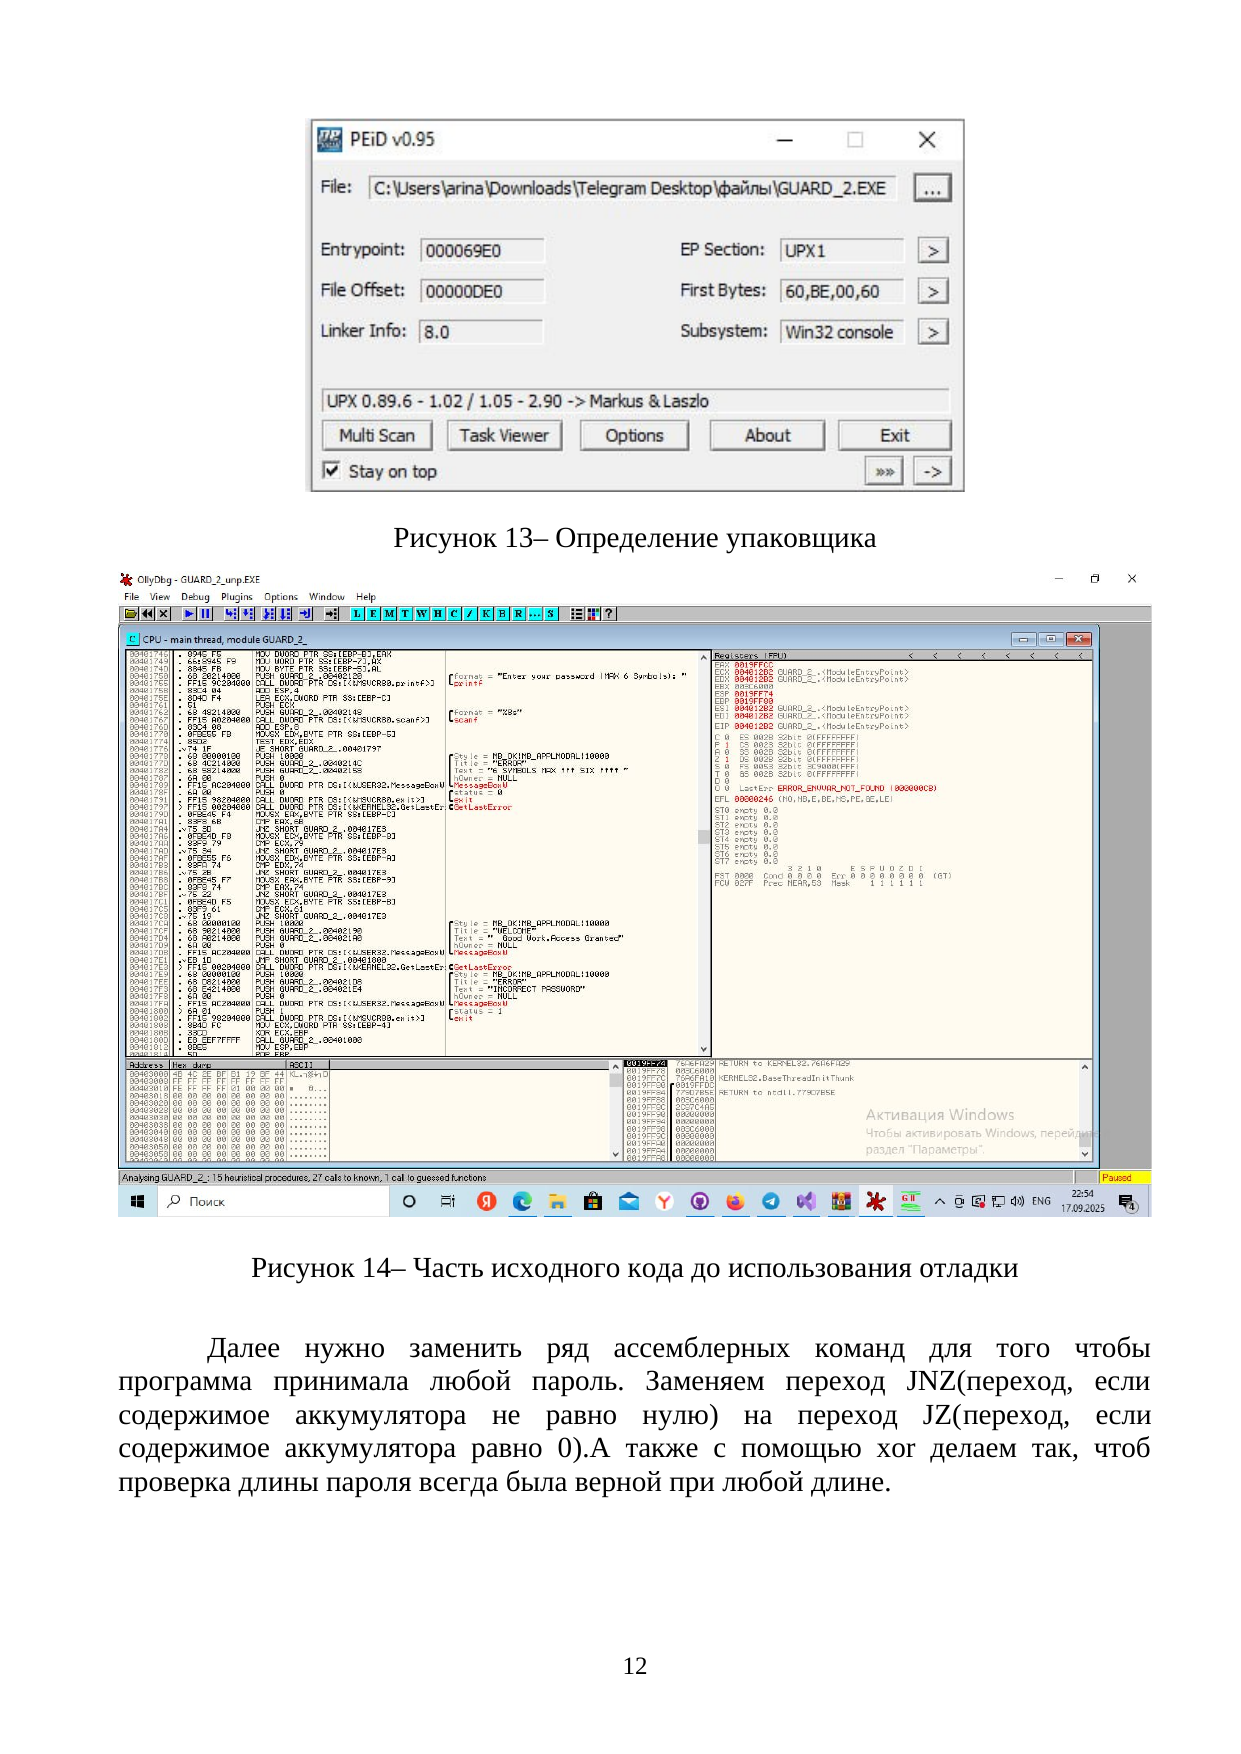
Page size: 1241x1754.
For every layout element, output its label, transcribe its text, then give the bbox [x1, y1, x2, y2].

text Далее нужно заменить ряд ассемблерных команд для того чтобы программа принимала любой пароль. Заменяем переход JNZ(переход, если содержимое аккумулятора не равно нулю) на переход JZ(переход, если содержимое аккумулятора равно 0).А также с помощью xor делаем так, чтоб проверка длины пароля всегда была верной при любой длине. [118, 1330, 1152, 1498]
picture [118, 571, 1152, 1217]
picture [305, 118, 965, 492]
text Рисунок 13– Определение упаковщика [118, 521, 1152, 554]
text Рисунок 14– Часть исходного кода до использования отладки [118, 1217, 1152, 1284]
